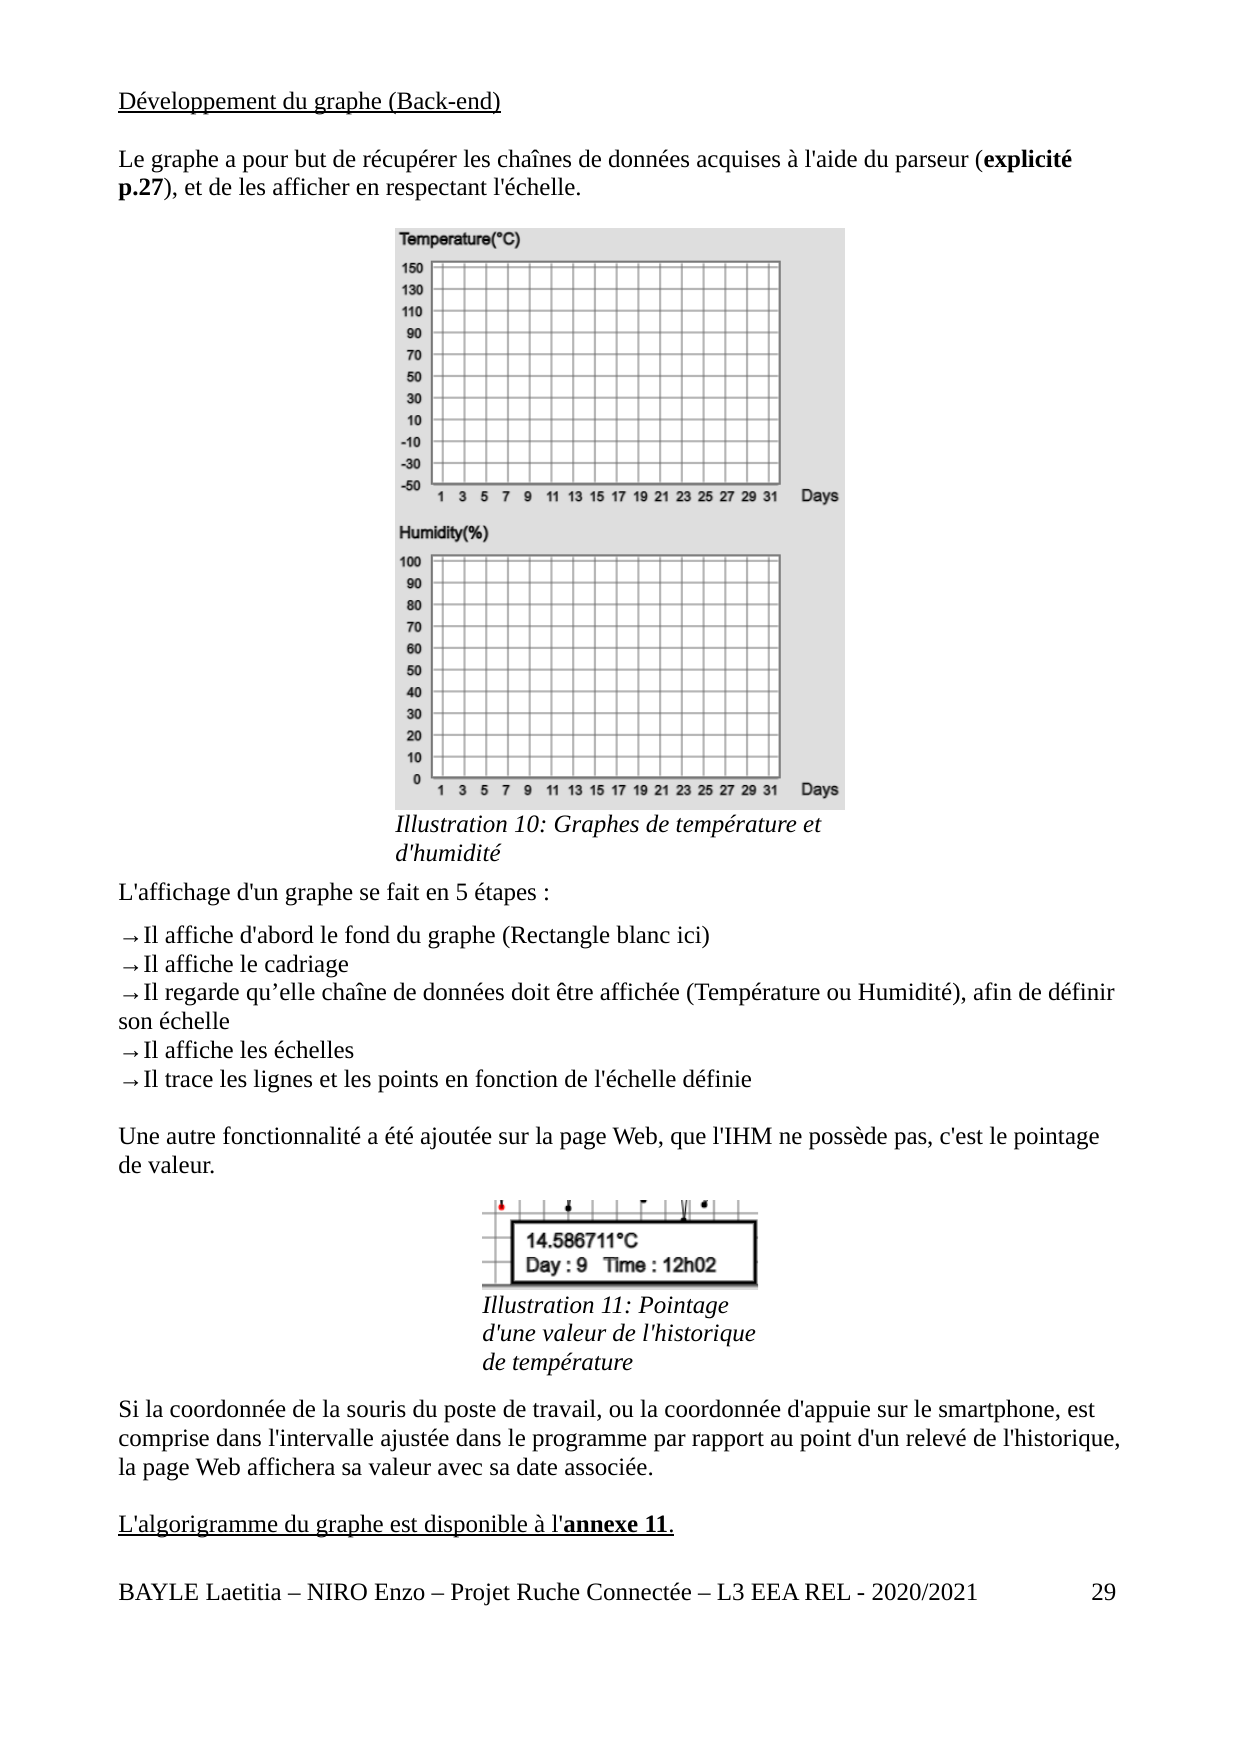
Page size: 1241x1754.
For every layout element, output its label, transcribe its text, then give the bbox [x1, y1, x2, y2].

text Développement du graphe (Back-end) [118, 86, 1122, 115]
picture [395, 228, 845, 810]
text →Il trace les lignes et les points en fonction de l'échelle définie [118, 1064, 1122, 1092]
text Le graphe a pour but de récupérer les chaînes de données acquises à l'aide du parseur (explicité p.27), et de les afficher en respectant l'échelle. [118, 144, 1122, 201]
text →Il affiche les échelles [118, 1035, 1122, 1064]
text →Il affiche d'abord le fond du graphe (Rectangle blanc ici) [118, 920, 1122, 949]
picture [482, 1200, 759, 1290]
text Illustration 11: Pointage d'une valeur de l'historique de température [482, 1290, 758, 1376]
text Une autre fonctionnalité a été ajoutée sur la page Web, que l'IHM ne possède pas, c'est le pointage de valeur. [118, 1121, 1122, 1179]
text Illustration 10: Graphes de température et d'humidité [395, 810, 845, 867]
text →Il affiche le cadriage [118, 949, 1122, 977]
text Si la coordonnée de la souris du poste de travail, ou la coordonnée d'appuie sur le smartphone, est comprise dans l'intervalle ajustée dans le programme par rapport au point d'un relevé de l'historique, la page Web affichera sa valeur avec sa date associée. [118, 1394, 1122, 1481]
text L'algorigramme du graphe est disponible à l'annexe 11. [118, 1509, 1122, 1538]
text L'affichage d'un graphe se fait en 5 étapes : [118, 877, 1122, 906]
text →Il regarde qu’elle chaîne de données doit être affichée (Température ou Humidité), afin de définir son échelle [118, 977, 1122, 1035]
